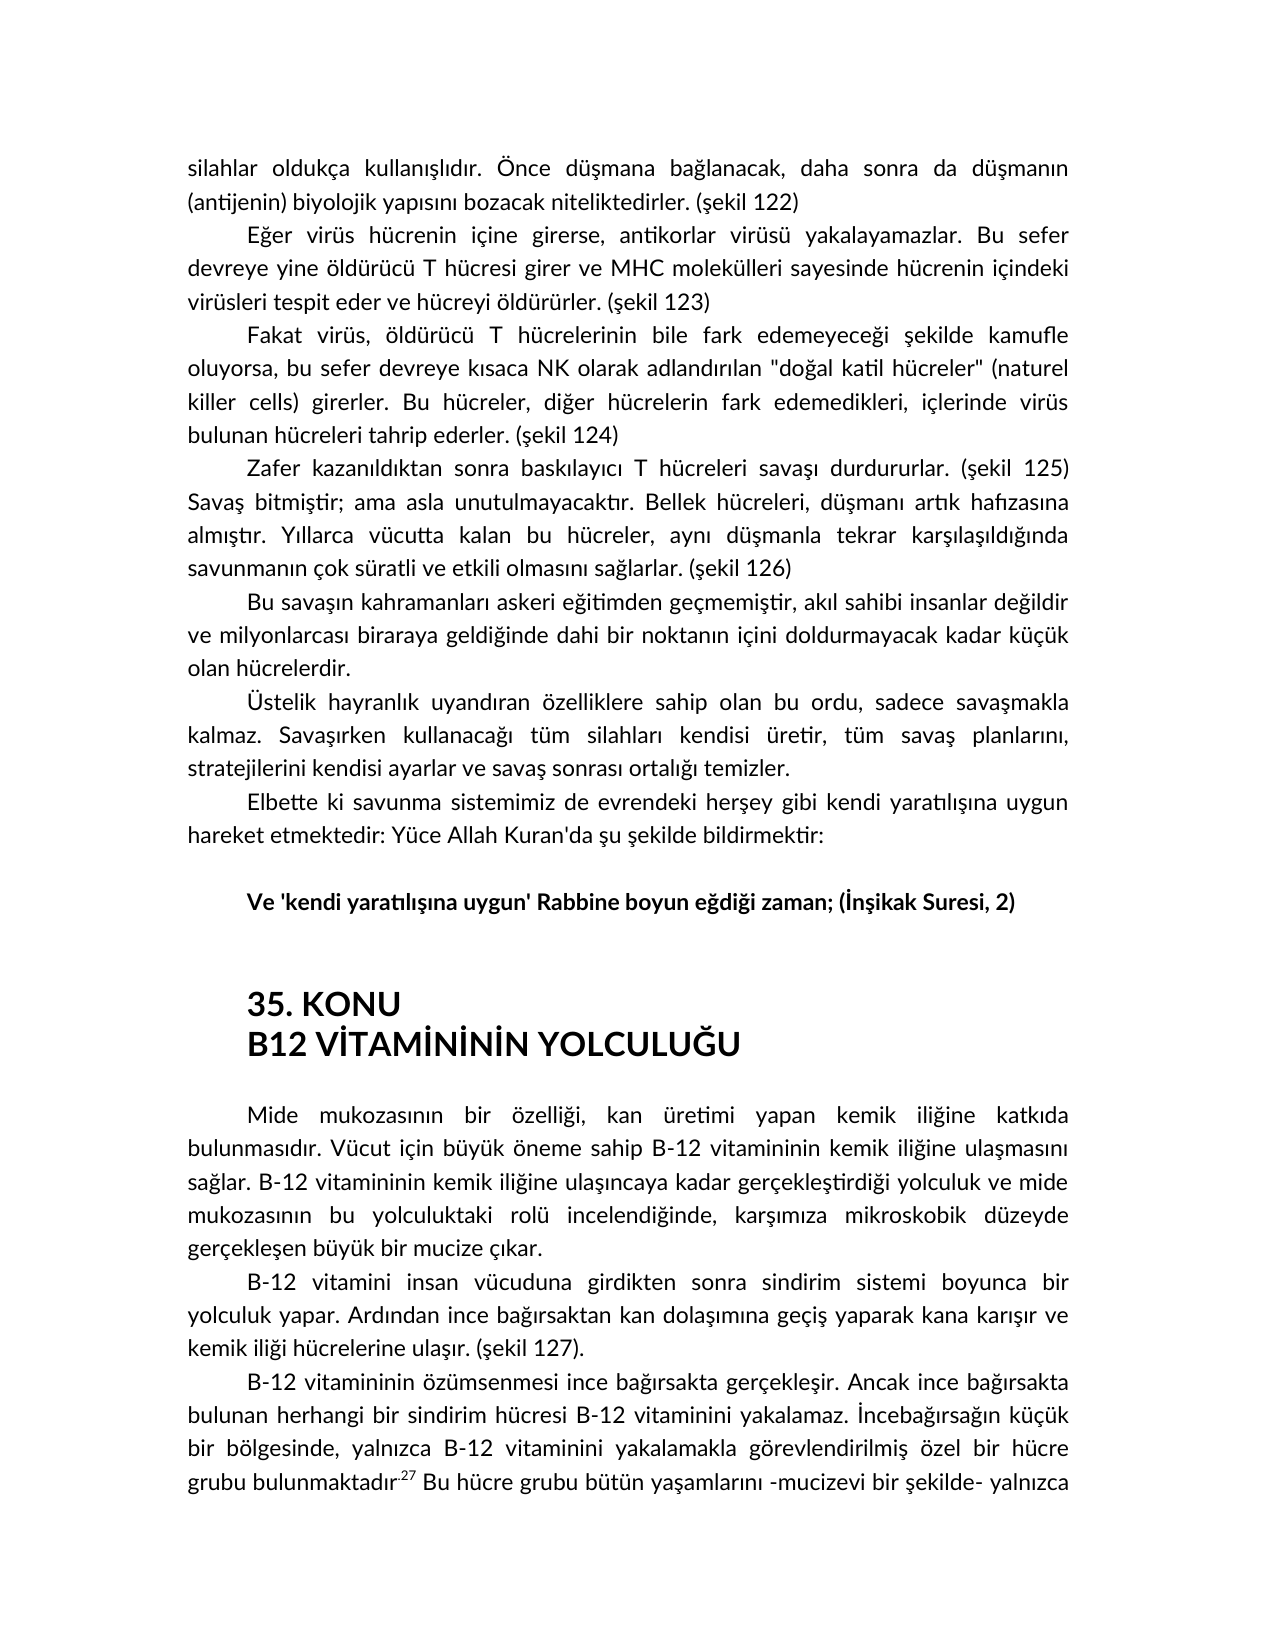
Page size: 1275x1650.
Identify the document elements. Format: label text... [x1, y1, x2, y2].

text B12 VİTAMİNİNİN YOLCULUĞU [187, 1023, 1070, 1063]
text Zafer kazanıldıktan sonra baskılayıcı T hücreleri savaşı durdururlar. (şekil 125) Savaş bitmiştir; ama asla unutulmayacaktır. Bellek hücreleri, düşmanı artık hafızasına almıştır. Yıllarca vücutta kalan bu hücreler, aynı düşmanla tekrar karşılaşıldığında savunmanın çok süratli ve etkili olmasını sağlarlar. (şekil 126) [187, 450, 1070, 583]
text Fakat virüs, öldürücü T hücrelerinin bile fark edemeyeceği şekilde kamufle oluyorsa, bu sefer devreye kısaca NK olarak adlandırılan "doğal katil hücreler" (naturel killer cells) girerler. Bu hücreler, diğer hücrelerin fark edemedikleri, içlerinde virüs bulunan hücreleri tahrip ederler. (şekil 124) [187, 317, 1070, 450]
text Mide mukozasının bir özelliği, kan üretimi yapan kemik iliğine katkıda bulunmasıdır. Vücut için büyük öneme sahip B-12 vitamininin kemik iliğine ulaşmasını sağlar. B-12 vitamininin kemik iliğine ulaşıncaya kadar gerçekleştirdiği yolculuk ve mide mukozasının bu yolculuktaki rolü incelendiğinde, karşımıza mikroskobik düzeyde gerçekleşen büyük bir mucize çıkar. [187, 1097, 1070, 1263]
text Bu savaşın kahramanları askeri eğitimden geçmemiştir, akıl sahibi insanlar değildir ve milyonlarcası biraraya geldiğinde dahi bir noktanın içini doldurmayacak kadar küçük olan hücrelerdir. [187, 583, 1070, 683]
text B-12 vitamini insan vücuduna girdikten sonra sindirim sistemi boyunca bir yolculuk yapar. Ardından ince bağırsaktan kan dolaşımına geçiş yaparak kana karışır ve kemik iliği hücrelerine ulaşır. (şekil 127). [187, 1263, 1070, 1363]
text 35. KONU [187, 983, 1070, 1023]
text Ve 'kendi yaratılışına uygun' Rabbine boyun eğdiği zaman; (İnşikak Suresi, 2) [187, 883, 1070, 917]
text Eğer virüs hücrenin içine girerse, antikorlar virüsü yakalayamazlar. Bu sefer devreye yine öldürücü T hücresi girer ve MHC molekülleri sayesinde hücrenin içindeki virüsleri tespit eder ve hücreyi öldürürler. (şekil 123) [187, 217, 1070, 317]
text Üstelik hayranlık uyandıran özelliklere sahip olan bu ordu, sadece savaşmakla kalmaz. Savaşırken kullanacağı tüm silahları kendisi üretir, tüm savaş planlarını, stratejilerini kendisi ayarlar ve savaş sonrası ortalığı temizler. [187, 683, 1070, 783]
text silahlar oldukça kullanışlıdır. Önce düşmana bağlanacak, daha sonra da düşmanın (antijenin) biyolojik yapısını bozacak niteliktedirler. (şekil 122) [187, 150, 1070, 217]
text B-12 vitamininin özümsenmesi ince bağırsakta gerçekleşir. Ancak ince bağırsakta bulunan herhangi bir sindirim hücresi B-12 vitaminini yakalamaz. İncebağırsağın küçük bir bölgesinde, yalnızca B-12 vitaminini yakalamakla görevlendirilmiş özel bir hücre grubu bulunmaktadır.27 Bu hücre grubu bütün yaşamlarını -mucizevi bir şekilde- yalnızca [187, 1363, 1070, 1497]
text Elbette ki savunma sistemimiz de evrendeki herşey gibi kendi yaratılışına uygun hareket etmektedir: Yüce Allah Kuran'da şu şekilde bildirmektir: [187, 783, 1070, 850]
